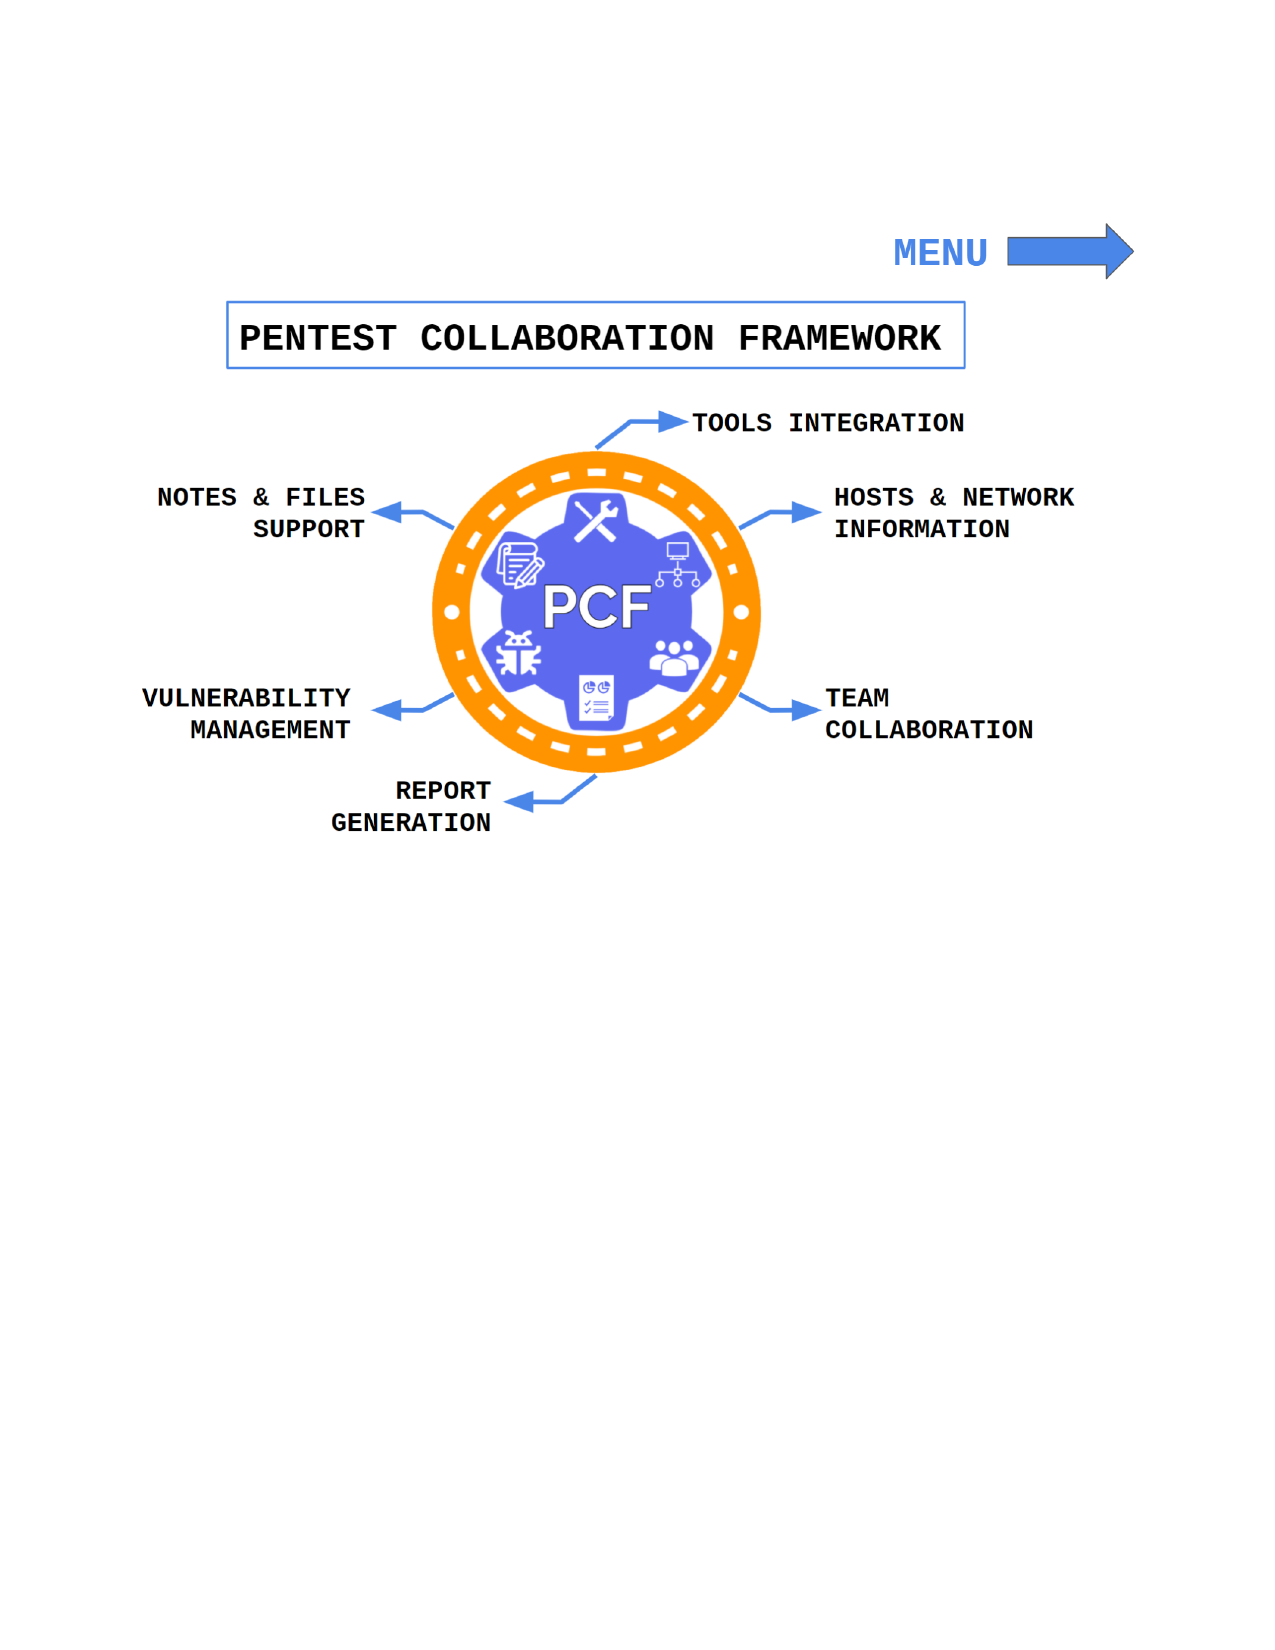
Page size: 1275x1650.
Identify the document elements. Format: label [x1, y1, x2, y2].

picture [118, 203, 1157, 837]
